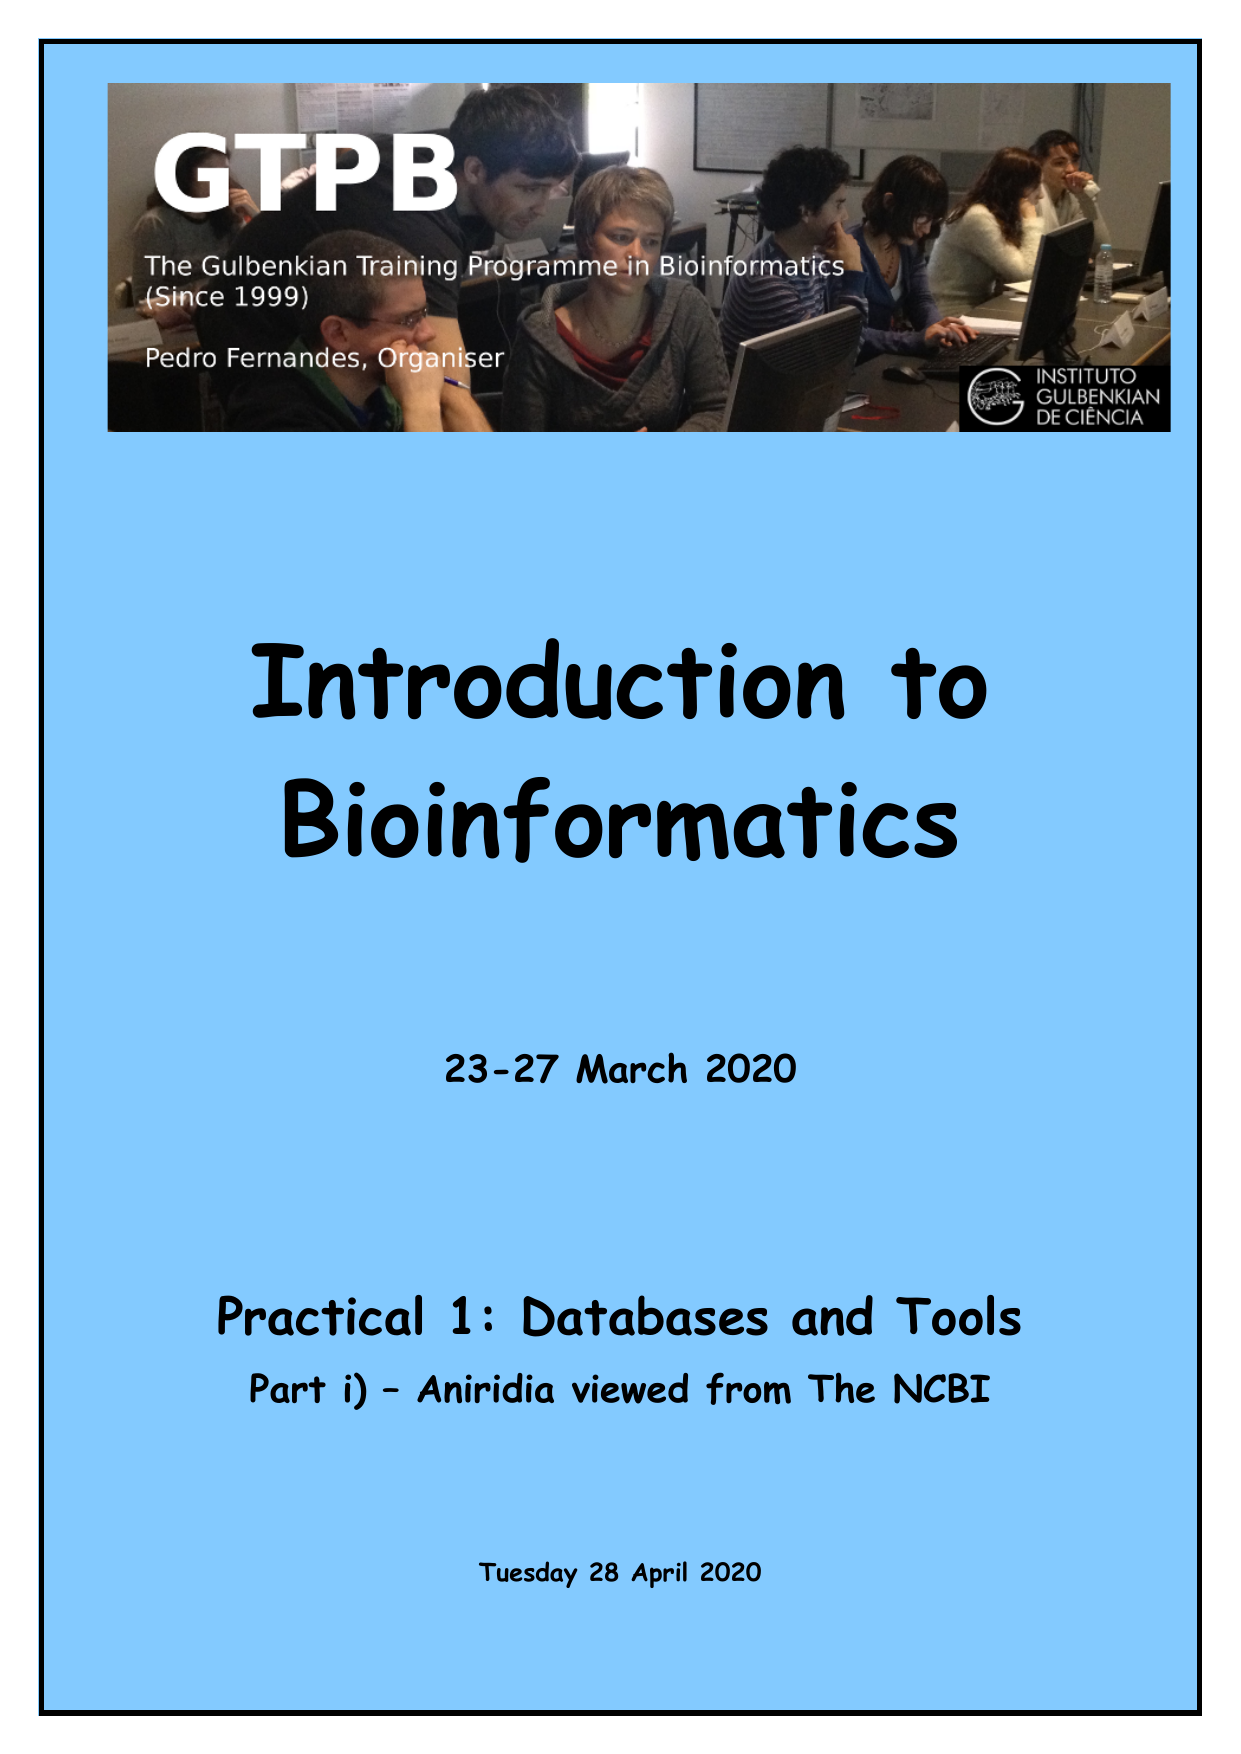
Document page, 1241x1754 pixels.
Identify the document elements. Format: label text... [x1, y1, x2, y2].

picture [107, 83, 1171, 432]
text Practical 1: Databases and Tools [44, 1280, 1197, 1349]
text Introduction to Bioinformatics [44, 606, 1197, 884]
text Tuesday 28 April 2020 [44, 1554, 1197, 1589]
text Part i) – Aniridia viewed from The NCBI [44, 1361, 1197, 1413]
text 23-27 March 2020 [44, 1041, 1197, 1093]
